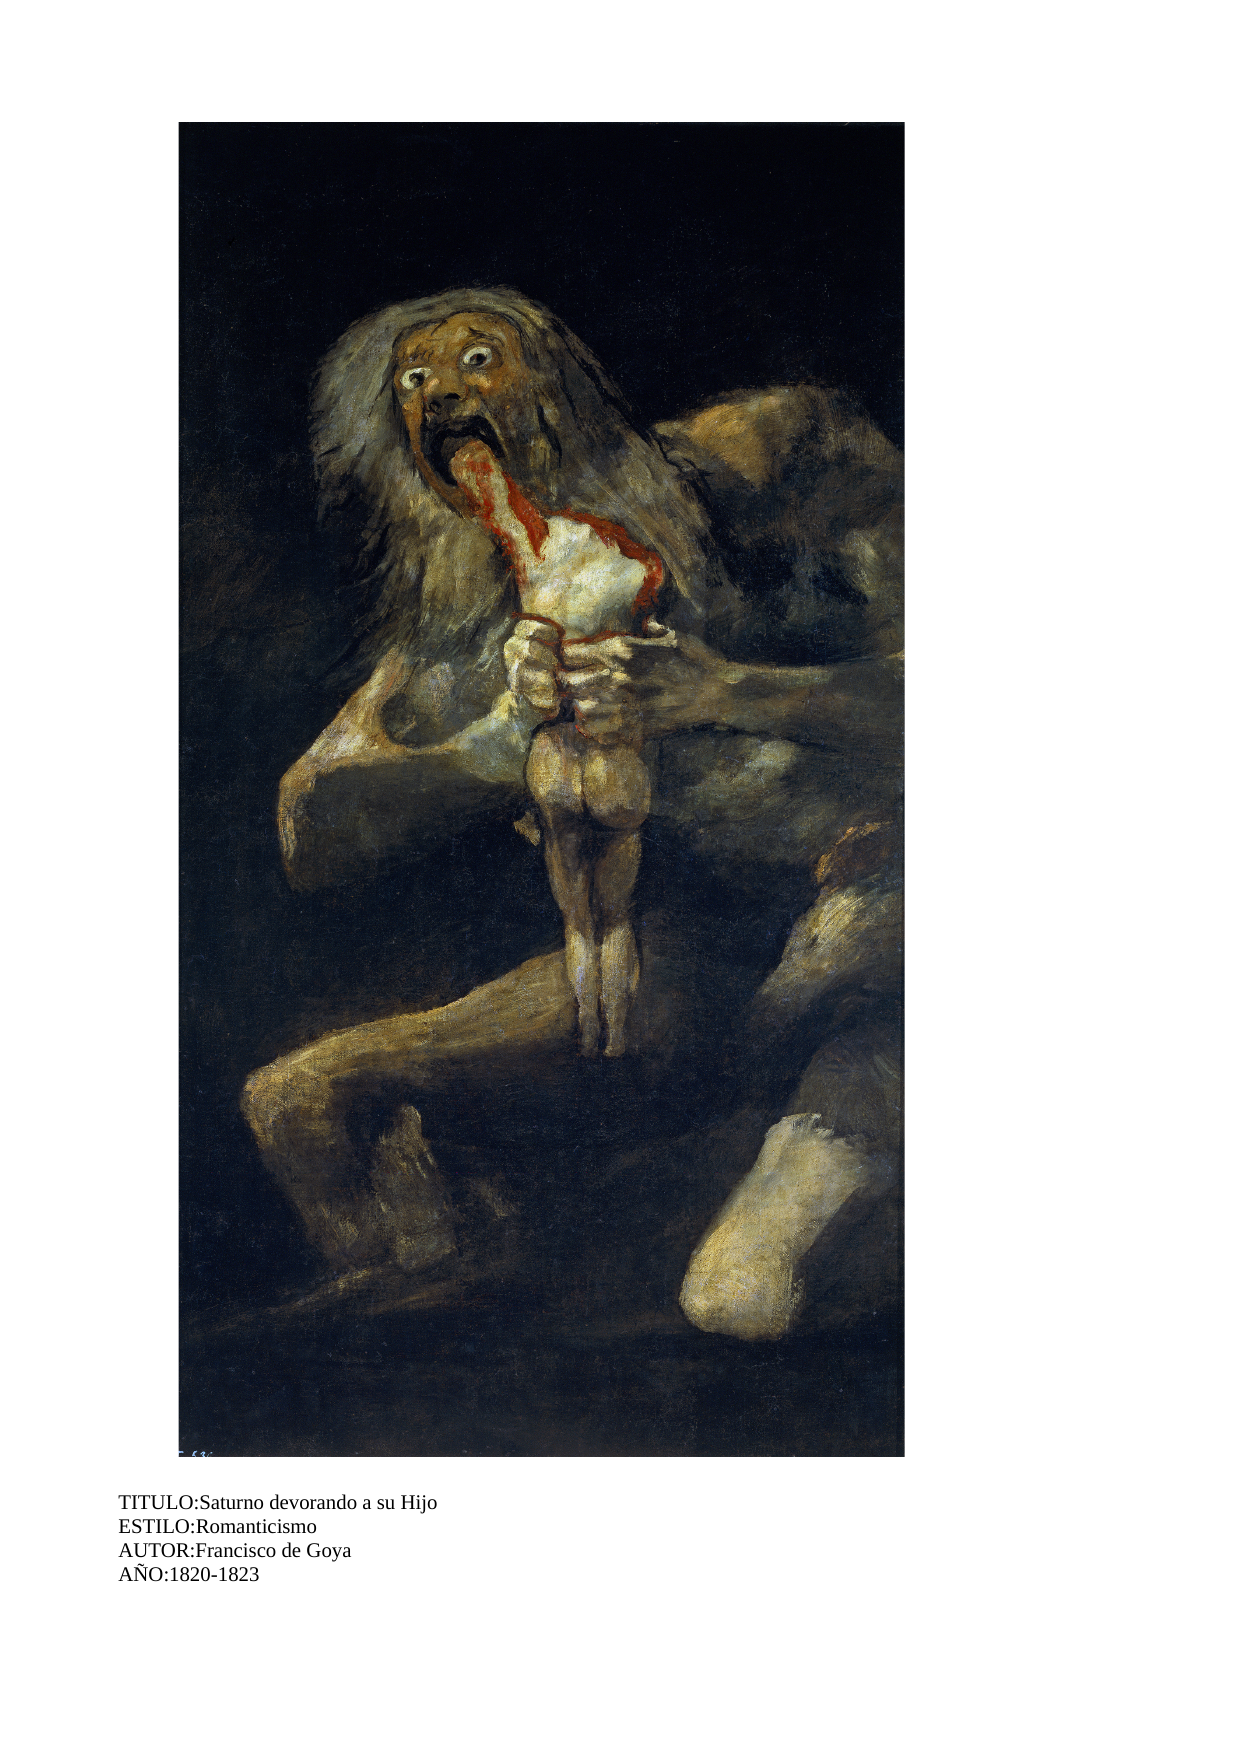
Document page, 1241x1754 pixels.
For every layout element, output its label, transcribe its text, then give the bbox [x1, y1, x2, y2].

text AÑO:1820-1823 [118, 1562, 1122, 1586]
text ESTILO:Romanticismo [118, 1514, 1122, 1538]
text TITULO:Saturno devorando a su Hijo [118, 1490, 1122, 1514]
text AUTOR:Francisco de Goya [118, 1538, 1122, 1562]
picture [178, 122, 905, 1457]
